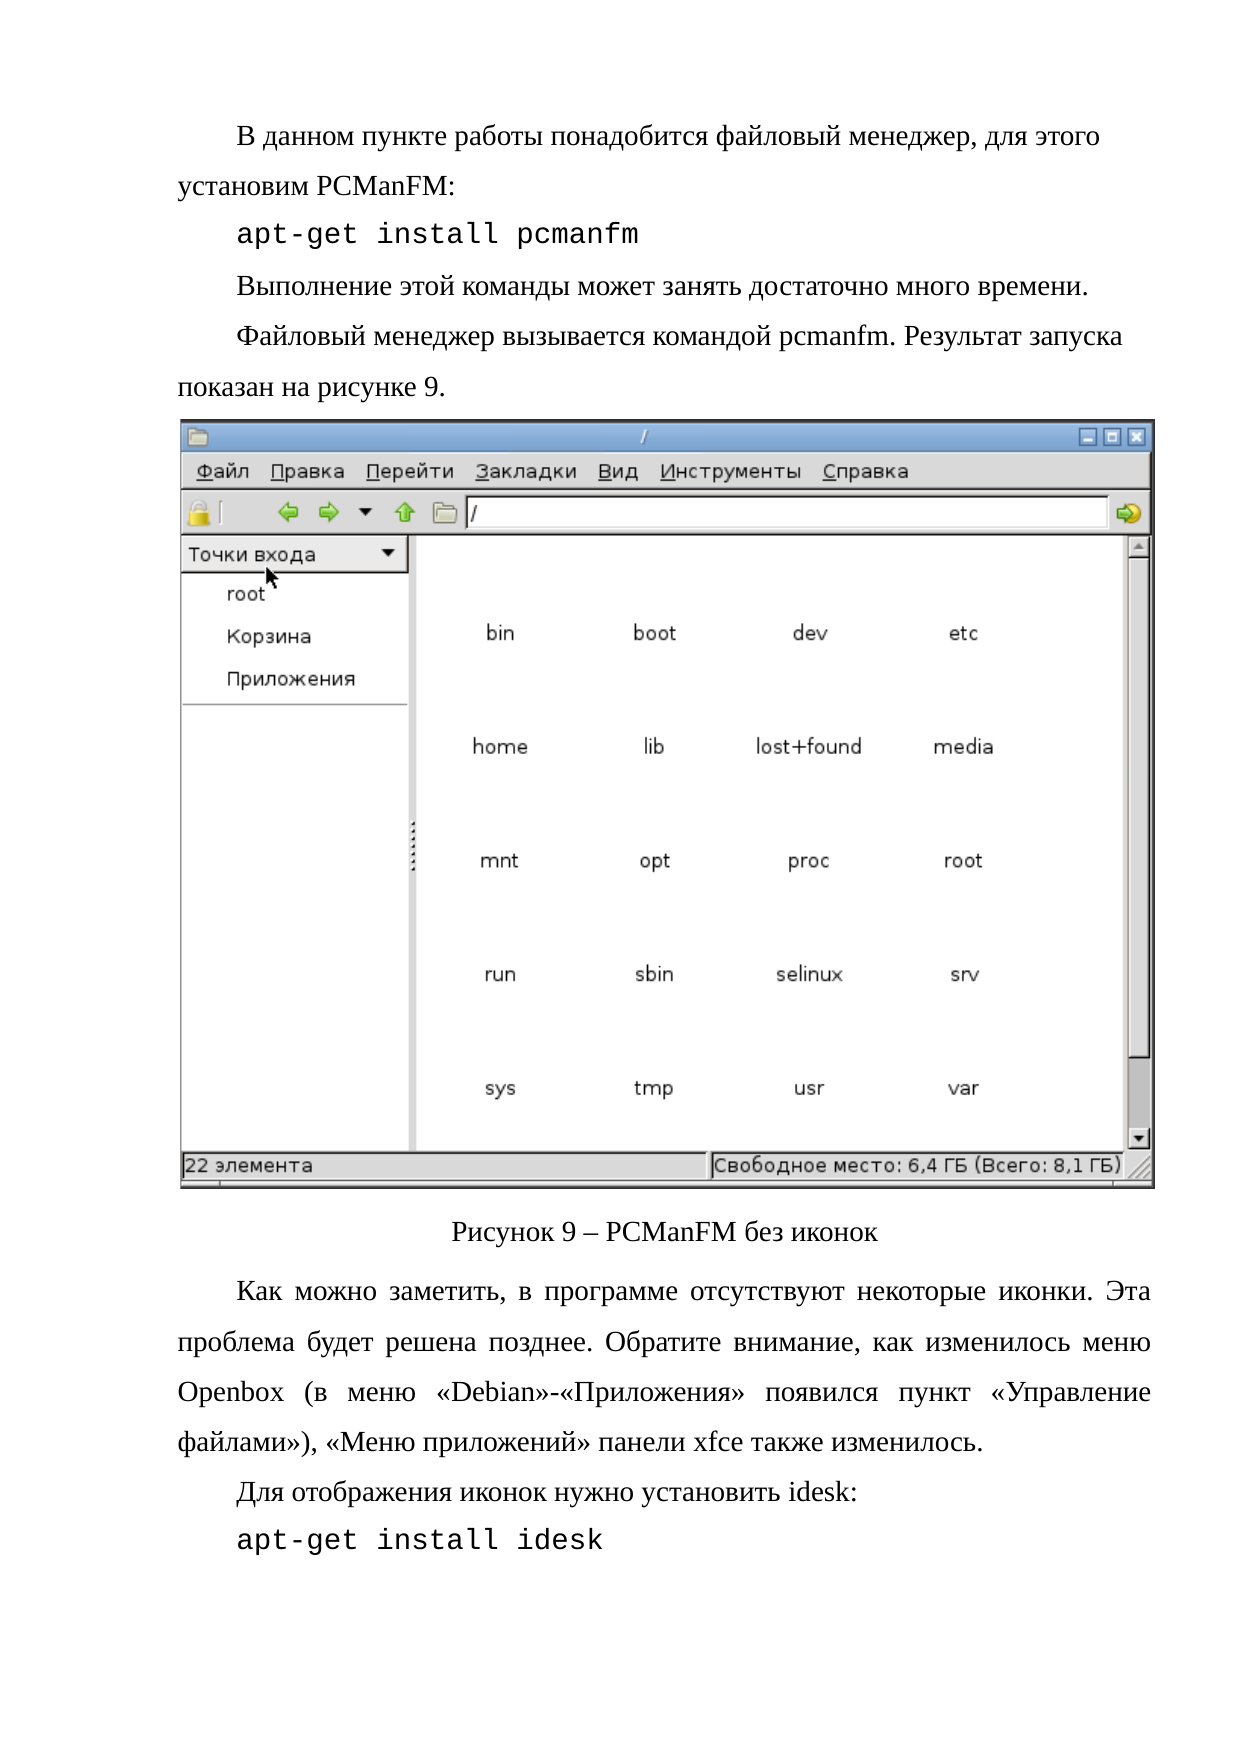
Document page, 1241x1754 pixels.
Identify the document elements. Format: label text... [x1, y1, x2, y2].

text apt-get install idesk [177, 1525, 1152, 1558]
text Файловый менеджер вызывается командой pcmanfm. Результат запуска показан на рисунке 9. [177, 318, 1152, 402]
text Рисунок 9 – PCManFM без иконок [177, 1214, 1152, 1247]
text Как можно заметить, в программе отсутствуют некоторые иконки. Эта проблема будет решена позднее. Обратите внимание, как изменилось меню Openbox (в меню «Debian»-«Приложения» появился пункт «Управление файлами»), «Меню приложений» панели xfce также изменилось. [177, 1273, 1152, 1458]
text apt-get install pcmanfm [177, 219, 1152, 252]
picture [180, 419, 1155, 1189]
text Выполнение этой команды может занять достаточно много времени. [177, 268, 1152, 302]
text Для отображения иконок нужно установить idesk: [177, 1474, 1152, 1508]
text В данном пункте работы понадобится файловый менеджер, для этого установим PCManFM: [177, 118, 1152, 202]
